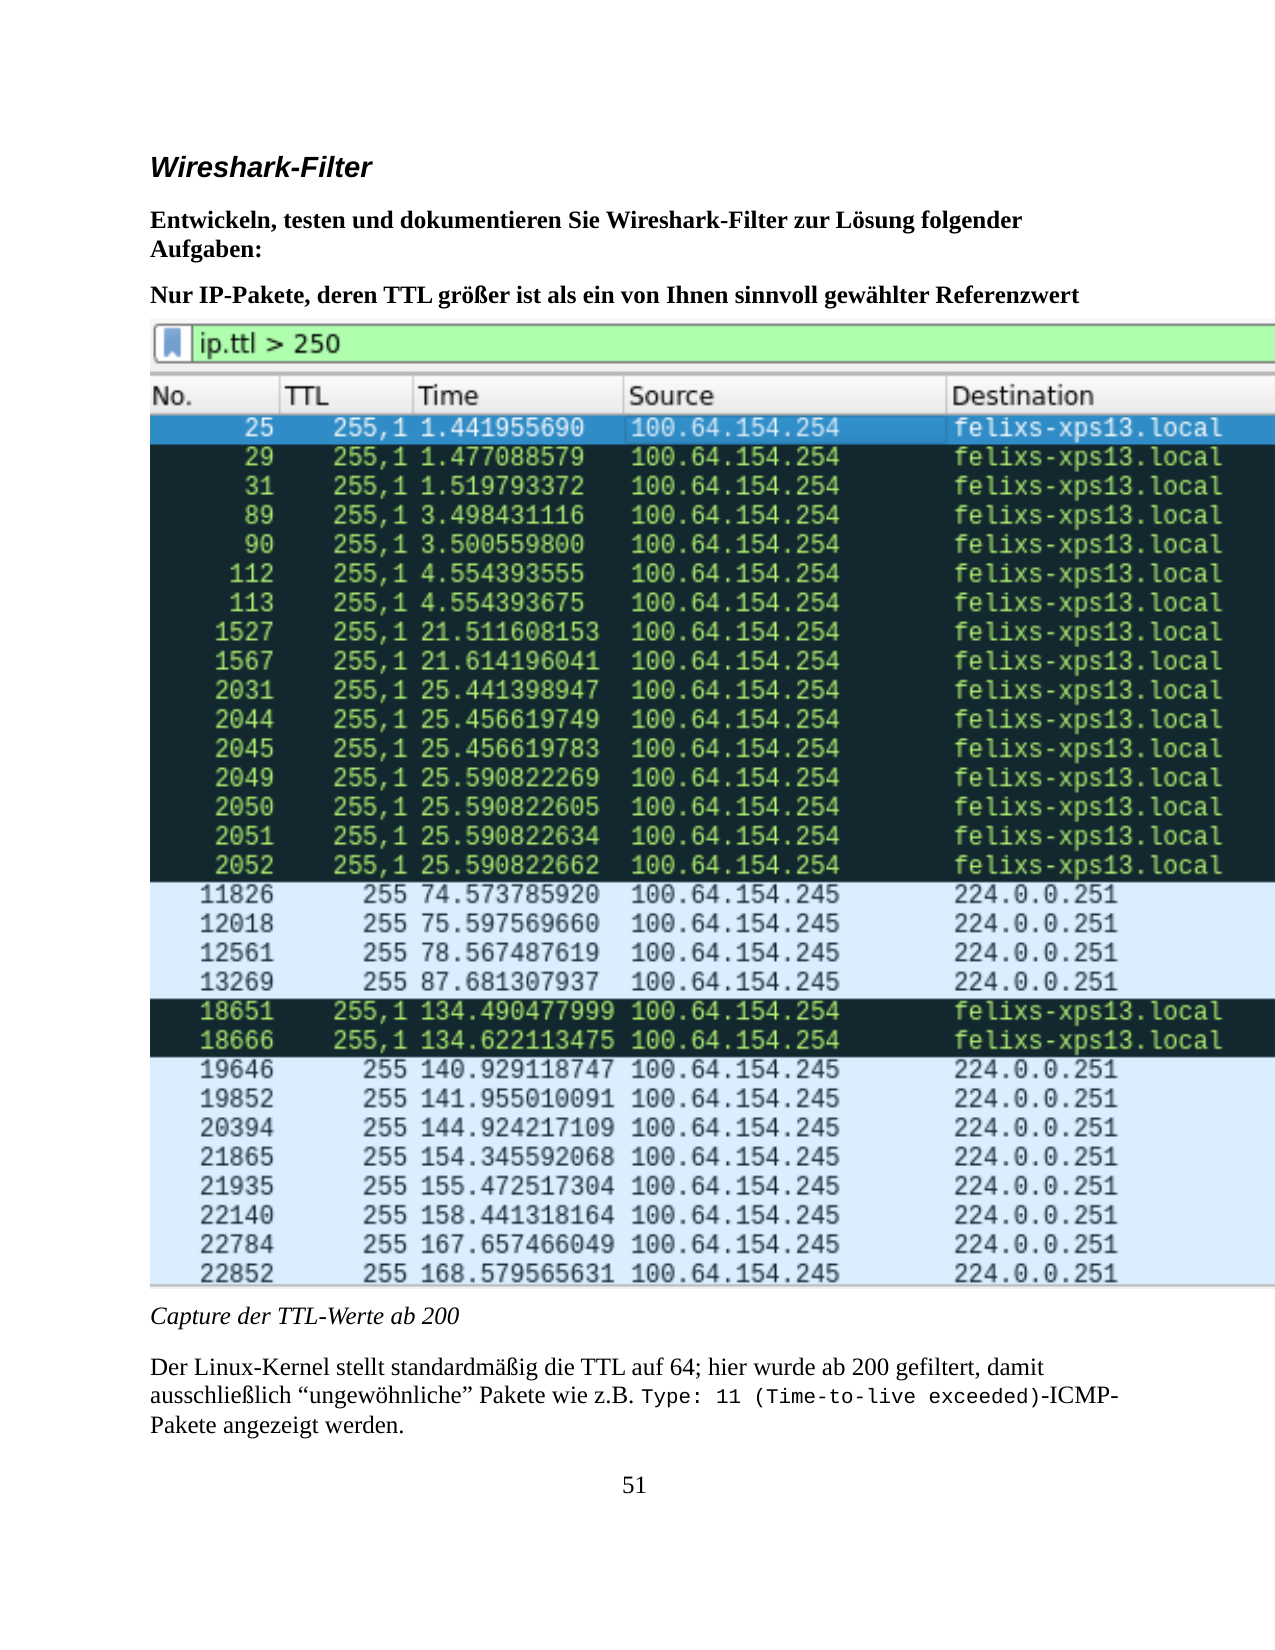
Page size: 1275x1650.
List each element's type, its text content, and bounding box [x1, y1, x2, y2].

text Capture der TTL-Werte ab 200 [150, 1301, 1125, 1330]
text Entwickeln, testen und dokumentieren Sie Wireshark-Filter zur Lösung folgender Aufgaben: [150, 205, 1125, 262]
subtitle Wireshark-Filter [150, 150, 1125, 183]
text Der Linux-Kernel stellt standardmäßig die TTL auf 64; hier wurde ab 200 gefiltert, damit ausschließlich “ungewöhnliche” Pakete wie z.B. Type: 11 (Time-to-live exceeded)-ICMP-Pakete angezeigt werden. [150, 1352, 1125, 1439]
picture [150, 318, 1275, 1289]
text Nur IP-Pakete, deren TTL größer ist als ein von Ihnen sinnvoll gewählter Referenzwert [150, 280, 1125, 309]
